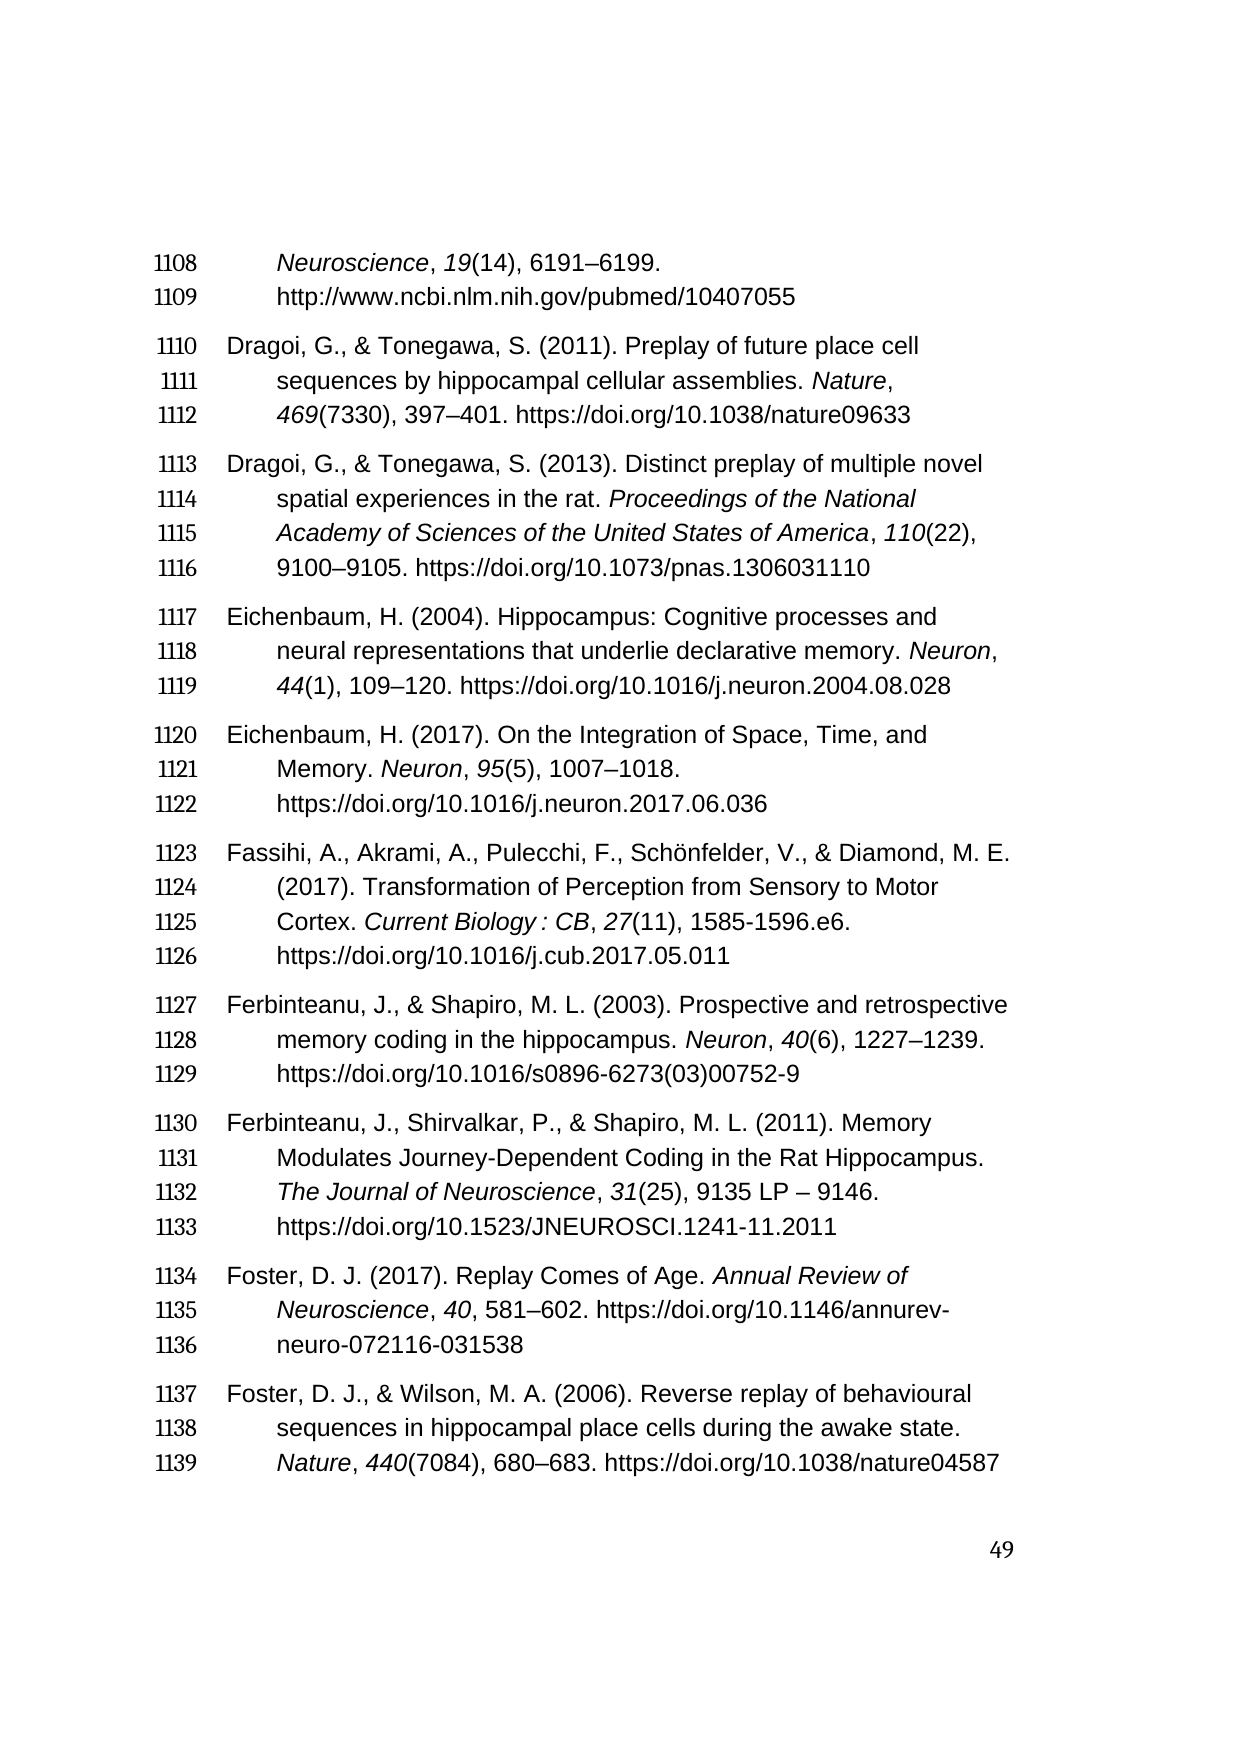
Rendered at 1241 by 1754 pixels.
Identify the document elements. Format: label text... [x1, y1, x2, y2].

text Foster, D. J., & Wilson, M. A. (2006). Reverse replay of behavioural sequences in hippocampal place cells during the awake state. Nature, 440(7084), 680–683. https://doi.org/10.1038/nature04587 [226, 1379, 1014, 1476]
text Eichenbaum, H. (2004). Hippocampus: Cognitive processes and neural representations that underlie declarative memory. Neuron, 44(1), 109–120. https://doi.org/10.1016/j.neuron.2004.08.028 [226, 602, 1014, 699]
text Foster, D. J. (2017). Replay Comes of Age. Annual Review of Neuroscience, 40, 581–602. https://doi.org/10.1146/annurev-neuro-072116-031538 [226, 1261, 1014, 1358]
text Dragoi, G., & Tonegawa, S. (2011). Preplay of future place cell sequences by hippocampal cellular assemblies. Nature, 469(7330), 397–401. https://doi.org/10.1038/nature09633 [226, 331, 1014, 429]
text Fassihi, A., Akrami, A., Pulecchi, F., Schönfelder, V., & Diamond, M. E. (2017). Transformation of Perception from Sensory to Motor Cortex. Current Biology : CB, 27(11), 1585-1596.e6. https://doi.org/10.1016/j.cub.2017.05.011 [226, 838, 1014, 970]
text Ferbinteanu, J., & Shapiro, M. L. (2003). Prospective and retrospective memory coding in the hippocampus. Neuron, 40(6), 1227–1239. https://doi.org/10.1016/s0896-6273(03)00752-9 [226, 990, 1014, 1088]
text Dragoi, G., & Tonegawa, S. (2013). Distinct preplay of multiple novel spatial experiences in the rat. Proceedings of the National Academy of Sciences of the United States of America, 110(22), 9100–9105. https://doi.org/10.1073/pnas.1306031110 [226, 449, 1014, 581]
text Neuroscience, 19(14), 6191–6199. http://www.ncbi.nlm.nih.gov/pubmed/10407055 [226, 248, 1014, 311]
text Eichenbaum, H. (2017). On the Integration of Space, Time, and Memory. Neuron, 95(5), 1007–1018. https://doi.org/10.1016/j.neuron.2017.06.036 [226, 720, 1014, 817]
text Ferbinteanu, J., Shirvalkar, P., & Shapiro, M. L. (2011). Memory Modulates Journey-Dependent Coding in the Rat Hippocampus. The Journal of Neuroscience, 31(25), 9135 LP – 9146. https://doi.org/10.1523/JNEUROSCI.1241-11.2011 [226, 1108, 1014, 1240]
